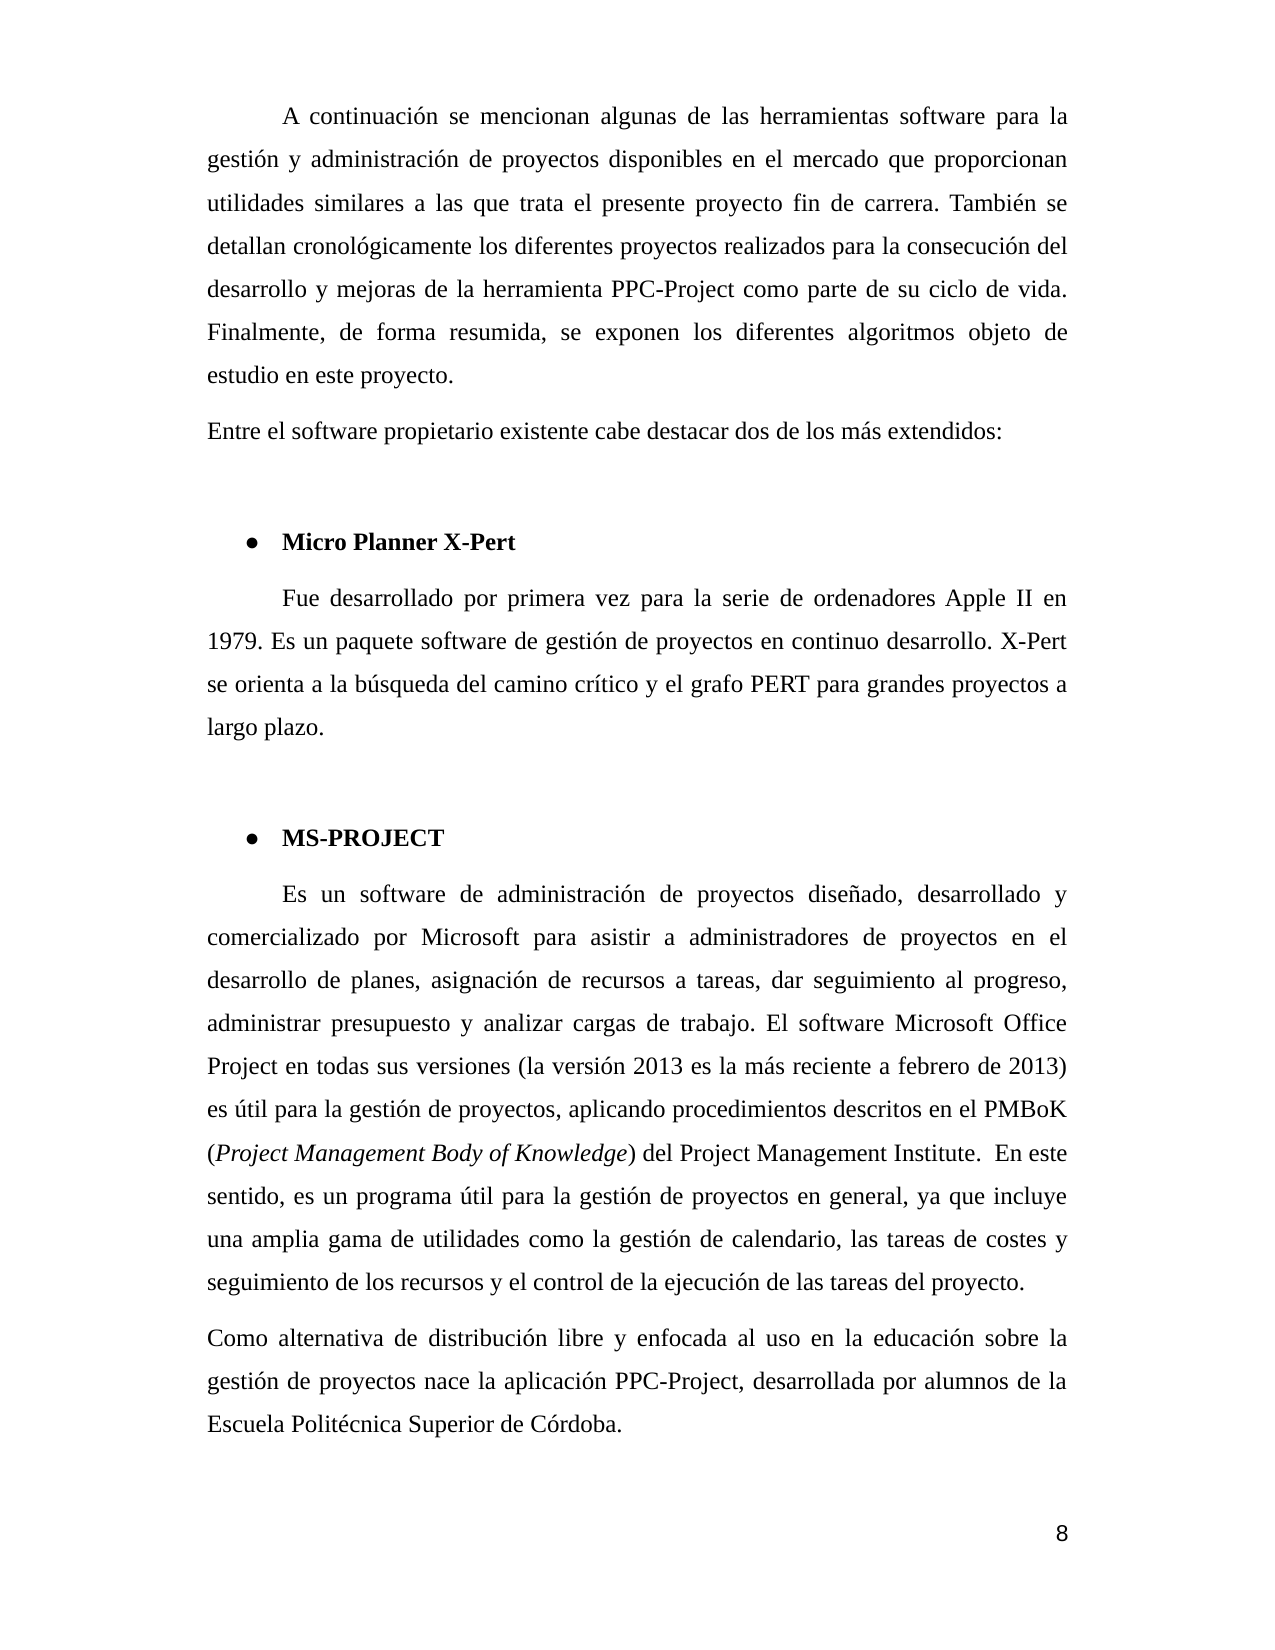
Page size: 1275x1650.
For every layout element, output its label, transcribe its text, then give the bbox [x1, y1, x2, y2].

list Micro Planner X-Pert [244, 527, 1068, 556]
text Entre el software propietario existente cabe destacar dos de los más extendidos: [207, 416, 1068, 444]
text Es un software de administración de proyectos diseñado, desarrollado y comercializado por Microsoft para asistir a administradores de proyectos en el desarrollo de planes, asignación de recursos a tareas, dar seguimiento al progreso, administrar presupuesto y analizar cargas de trabajo. El software Microsoft Office Project en todas sus versiones (la versión 2013 es la más reciente a febrero de 2013) es útil para la gestión de proyectos, aplicando procedimientos descritos en el PMBoK (Project Management Body of Knowledge) del Project Management Institute. En este sentido, es un programa útil para la gestión de proyectos en general, ya que incluye una amplia gama de utilidades como la gestión de calendario, las tareas de costes y seguimiento de los recursos y el control de la ejecución de las tareas del proyecto. [207, 879, 1068, 1296]
list MS-PROJECT [244, 823, 1068, 852]
text Fue desarrollado por primera vez para la serie de ordenadores Apple II en 1979. Es un paquete software de gestión de proyectos en continuo desarrollo. X-Pert se orienta a la búsqueda del camino crítico y el grafo PERT para grandes proyectos a largo plazo. [207, 583, 1068, 741]
text A continuación se mencionan algunas de las herramientas software para la gestión y administración de proyectos disponibles en el mercado que proporcionan utilidades similares a las que trata el presente proyecto fin de carrera. También se detallan cronológicamente los diferentes proyectos realizados para la consecución del desarrollo y mejoras de la herramienta PPC-Project como parte de su ciclo de vida. Finalmente, de forma resumida, se exponen los diferentes algoritmos objeto de estudio en este proyecto. [207, 101, 1068, 389]
text Como alternativa de distribución libre y enfocada al uso en la educación sobre la gestión de proyectos nace la aplicación PPC-Project, desarrollada por alumnos de la Escuela Politécnica Superior de Córdoba. [207, 1323, 1068, 1438]
